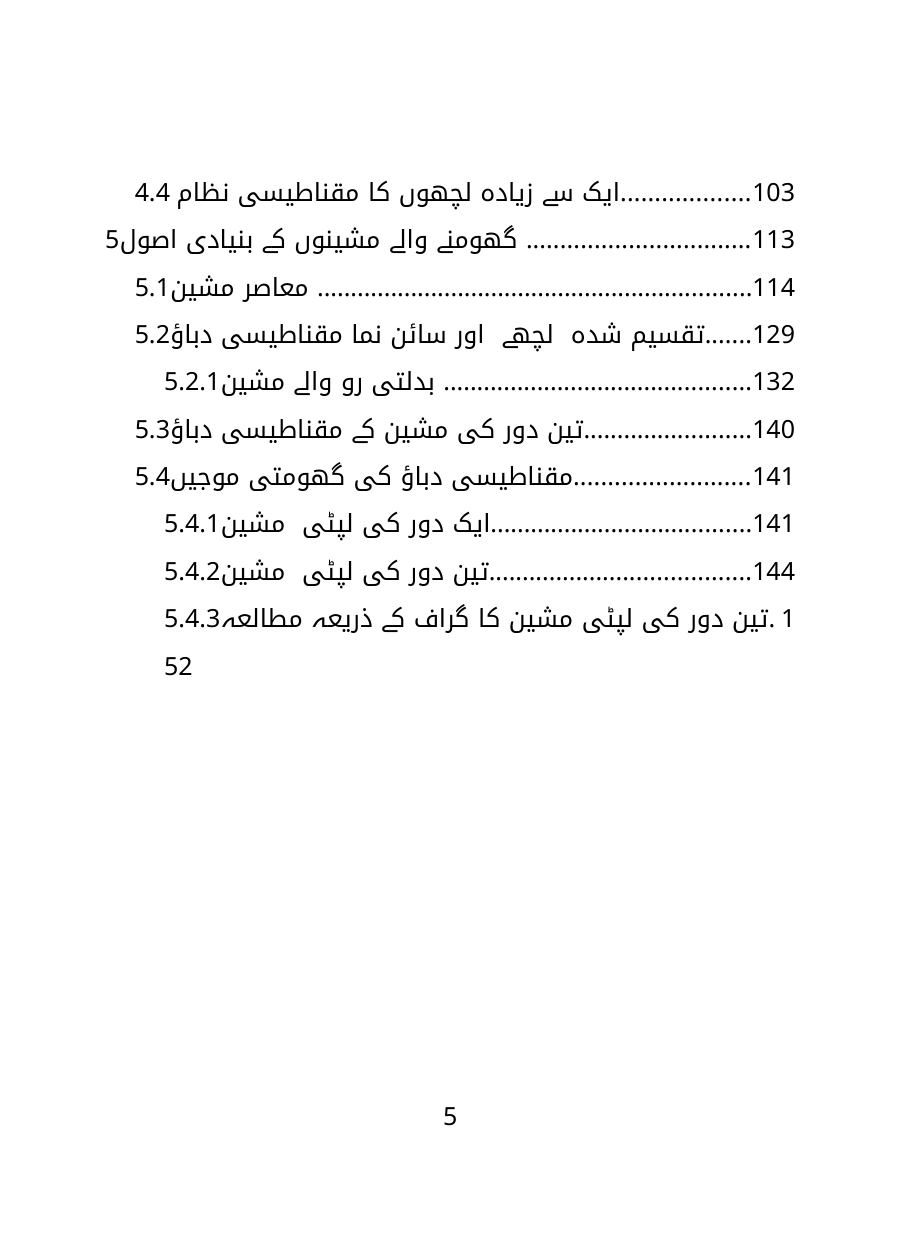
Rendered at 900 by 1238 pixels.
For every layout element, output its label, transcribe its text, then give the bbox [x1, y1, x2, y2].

text 4.4 ایک سے زیادہ لچھوں کا مقناطیسی نظام 103 [134, 169, 795, 216]
text 5.4.2تین دور کی لپٹی مشین 144 [164, 548, 795, 596]
text 5.2تقسیم شدہ لچھے اور سائن نما مقناطیسی دباؤ 129 [134, 311, 795, 359]
text 5.4.1ایک دور کی لپٹی مشین 141 [164, 501, 795, 548]
text 5.3تین دور کی مشین کے مقناطیسی دباؤ 140 [134, 406, 795, 453]
text 5.1معاصر مشین 114 [134, 264, 795, 311]
text 5.4.3تین دور کی لپٹی مشین کا گراف کے ذریعہ مطالعہ 152 [164, 596, 795, 690]
text 5.4مقناطیسی دباؤ کی گھومتی موجیں 141 [134, 453, 795, 501]
text 5.2.1بدلتی رو والے مشین 132 [164, 359, 795, 406]
text 5گھومنے والے مشینوں کے بنیادی اصول 113 [105, 216, 795, 264]
